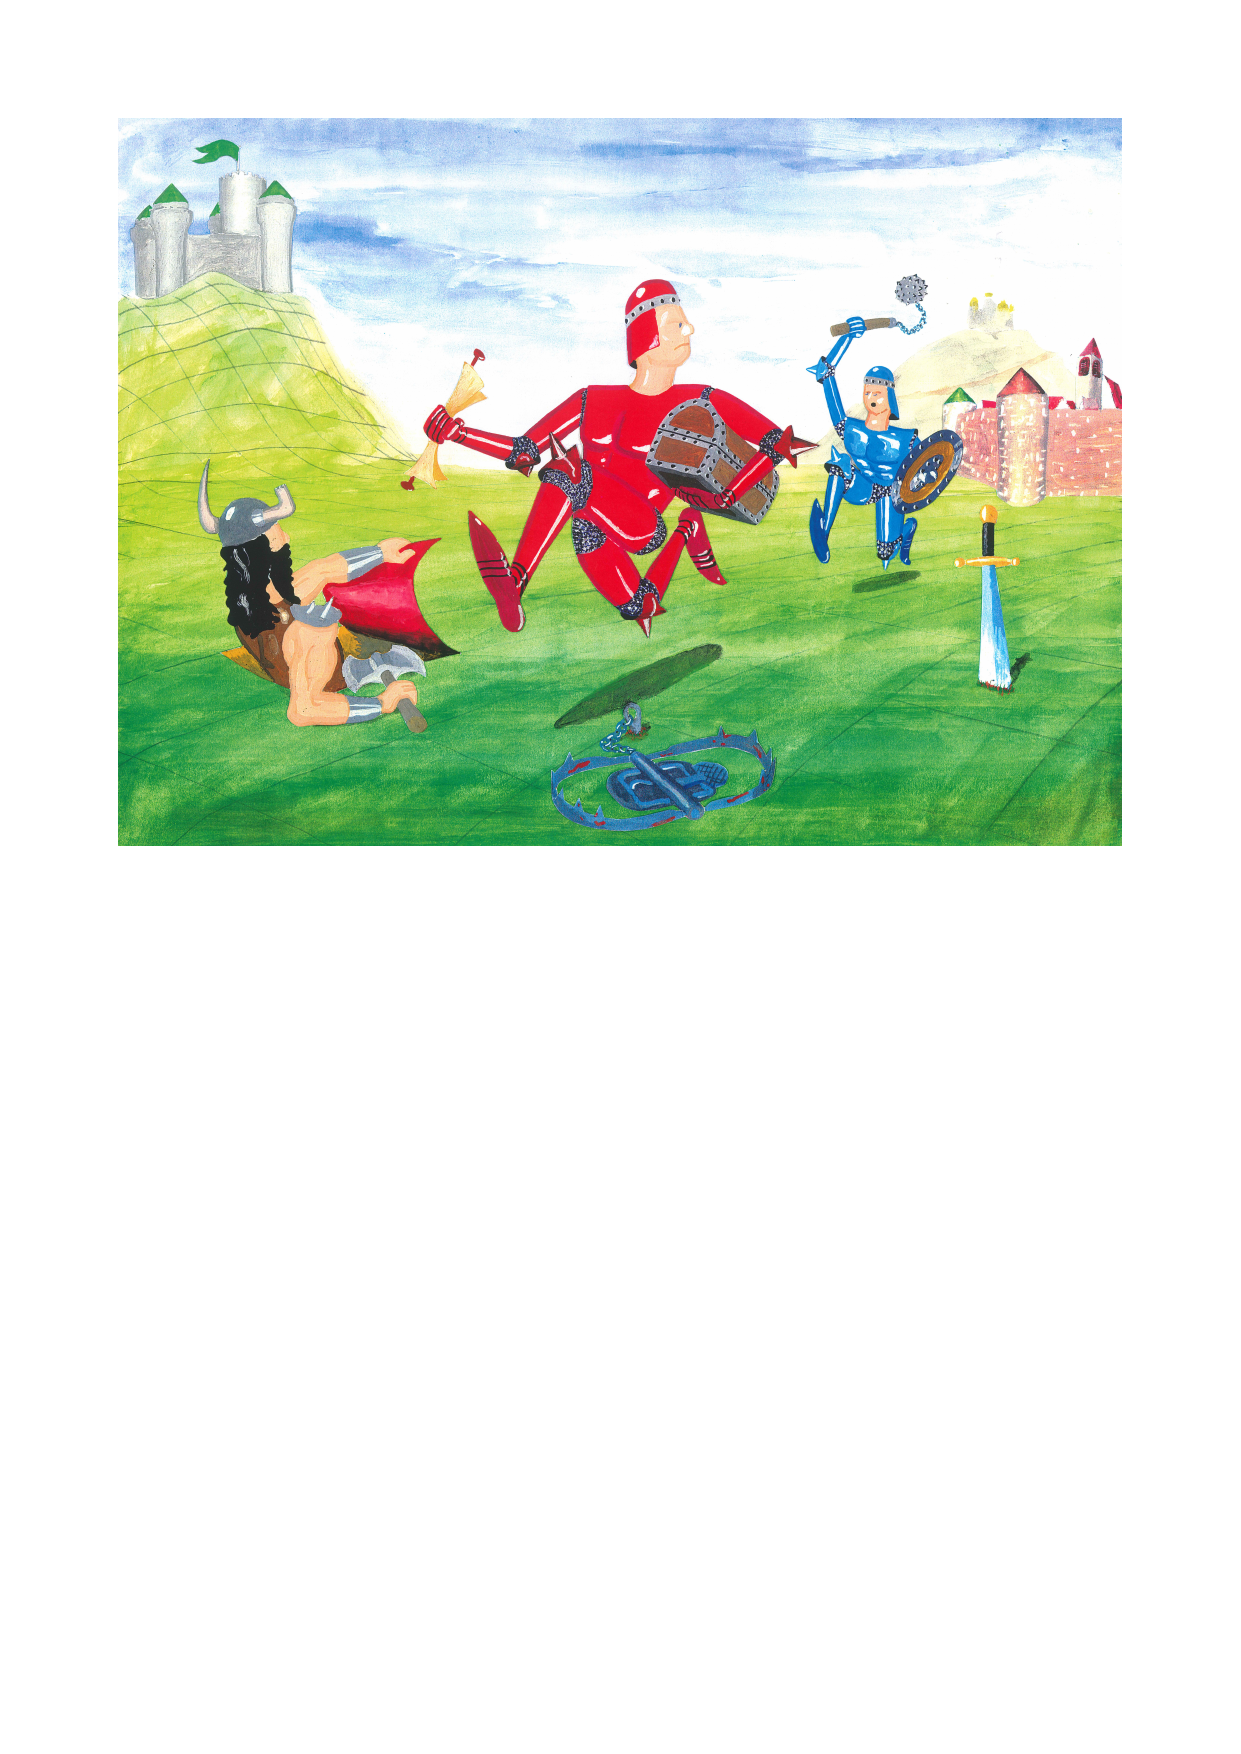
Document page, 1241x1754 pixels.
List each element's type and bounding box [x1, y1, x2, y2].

picture [118, 118, 1122, 846]
